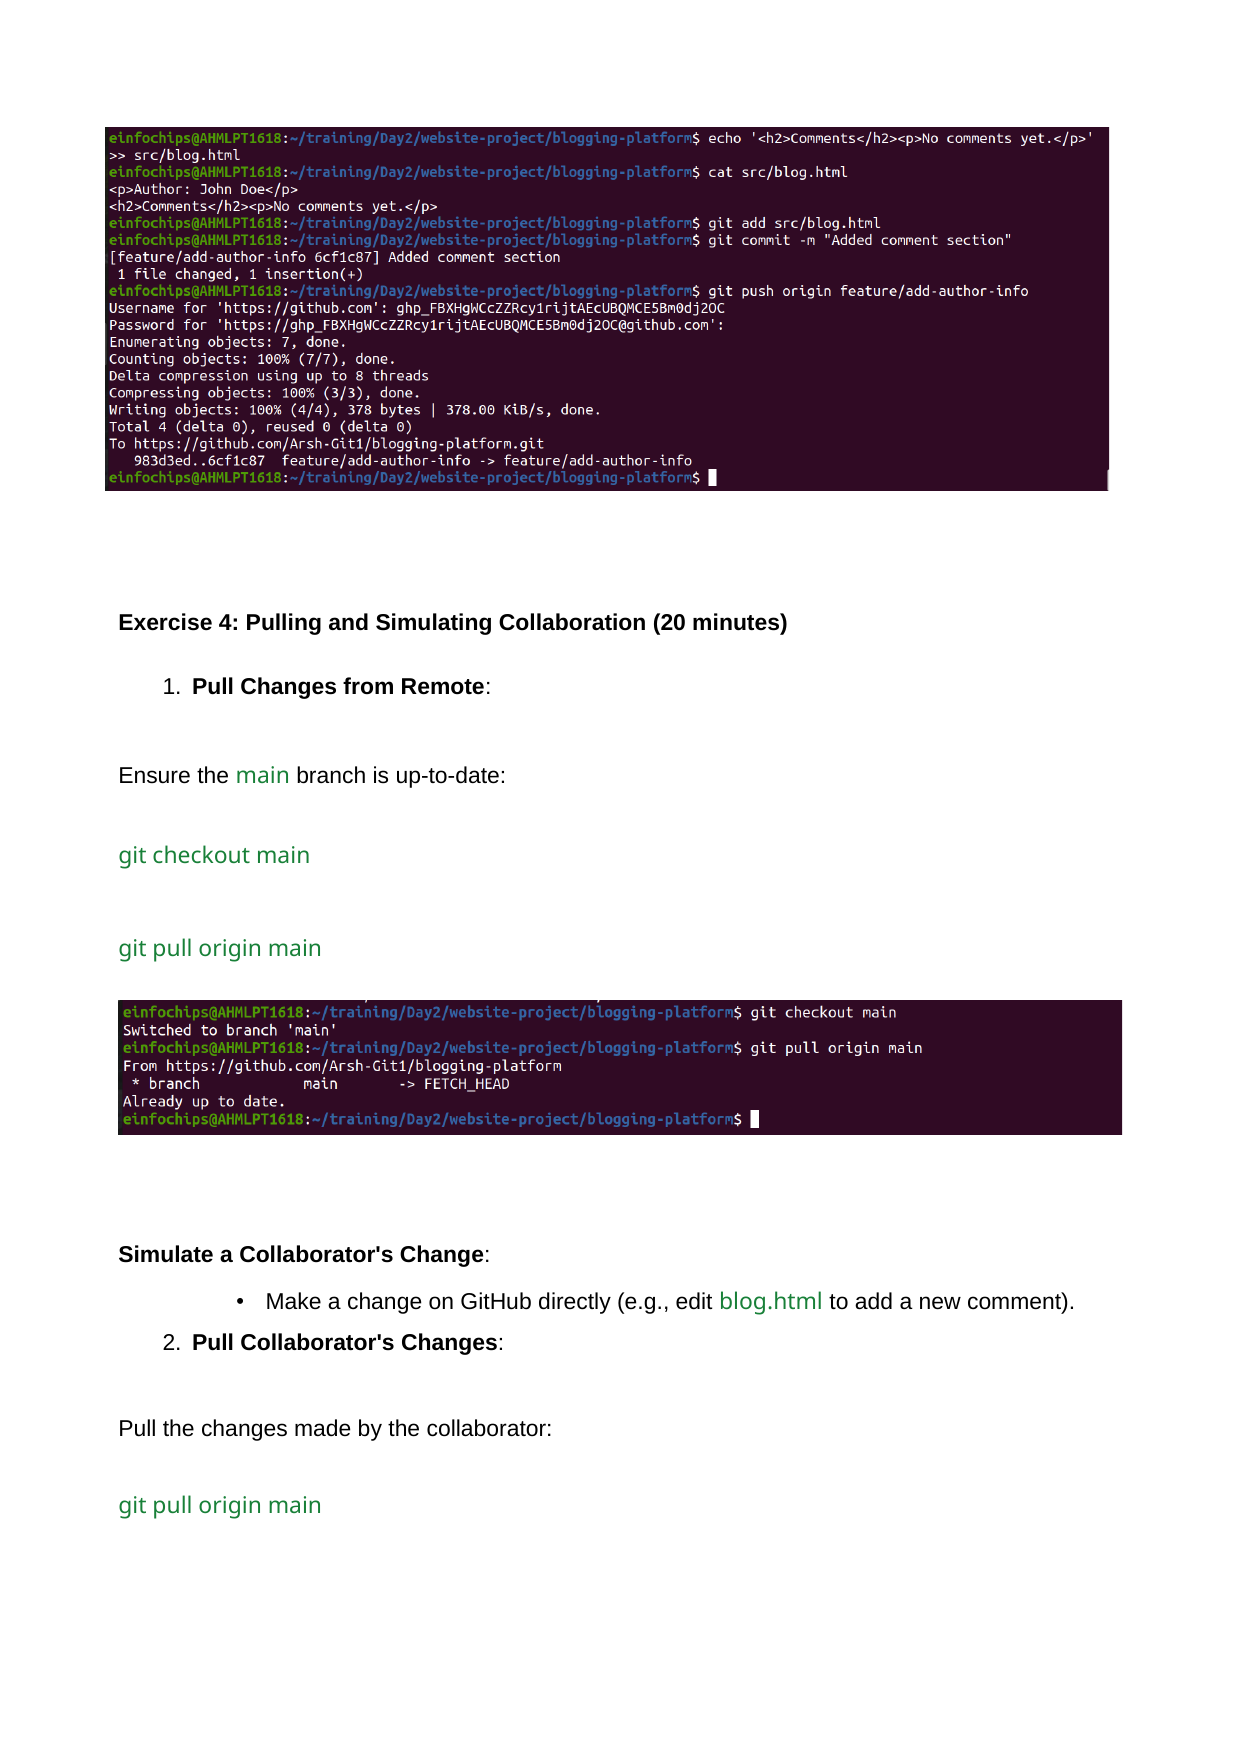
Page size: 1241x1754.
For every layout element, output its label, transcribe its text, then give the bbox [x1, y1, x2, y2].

list Pull Collaborator's Changes: [162, 1328, 1122, 1355]
subtitle Exercise 4: Pulling and Simulating Collaboration (20 minutes) [118, 609, 1122, 636]
text Simulate a Collaborator's Change: [118, 1241, 1122, 1267]
picture [118, 1000, 1123, 1135]
text Ensure the main branch is up-to-date: git checkout main [118, 759, 1122, 870]
list Make a change on GitHub directly (e.g., edit blog.html to add a new comment). [236, 1285, 1122, 1317]
text git pull origin main [118, 932, 1122, 963]
list Pull Changes from Remote: [162, 673, 1122, 699]
picture [105, 127, 1110, 491]
text Pull the changes made by the collaborator: git pull origin main [118, 1415, 1122, 1521]
